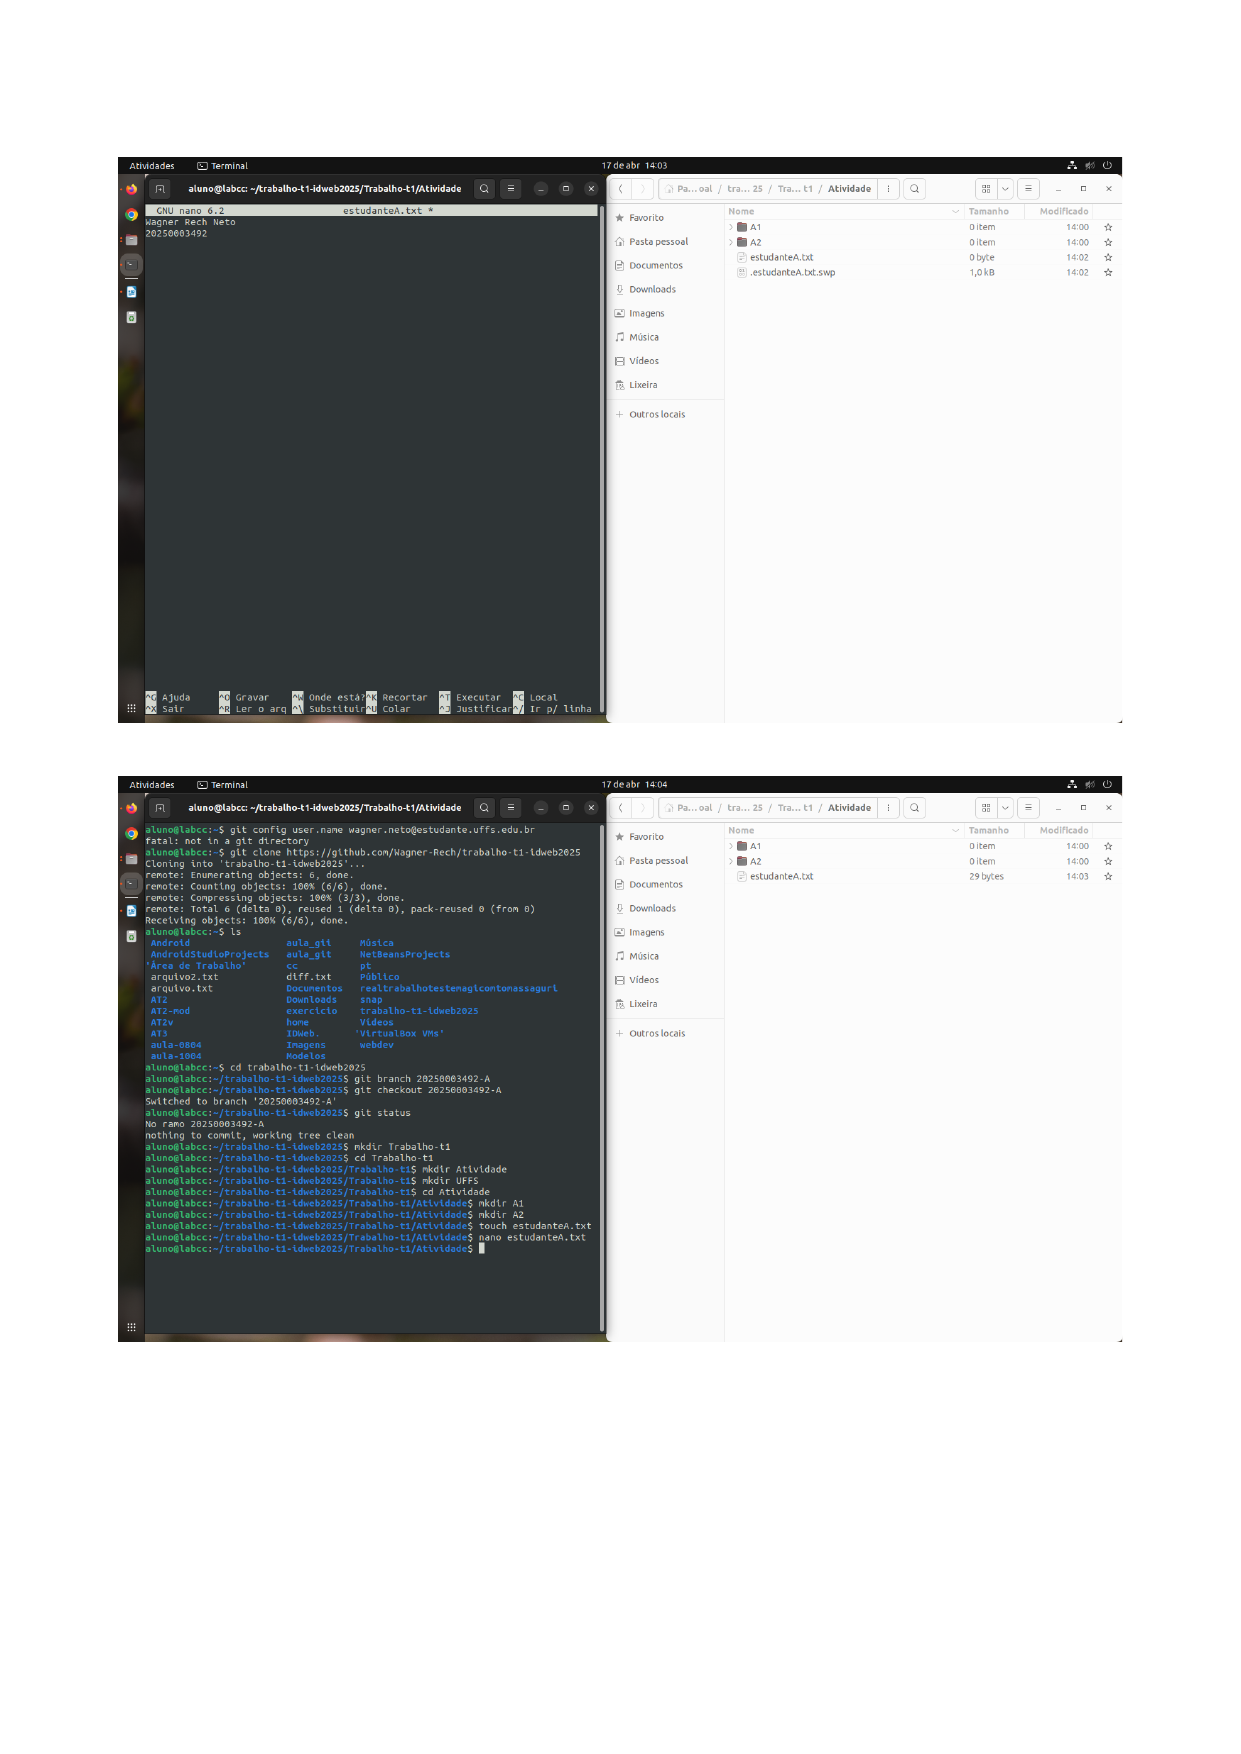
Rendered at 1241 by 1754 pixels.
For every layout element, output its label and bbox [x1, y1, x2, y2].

picture [118, 776, 1123, 1342]
picture [118, 157, 1123, 723]
